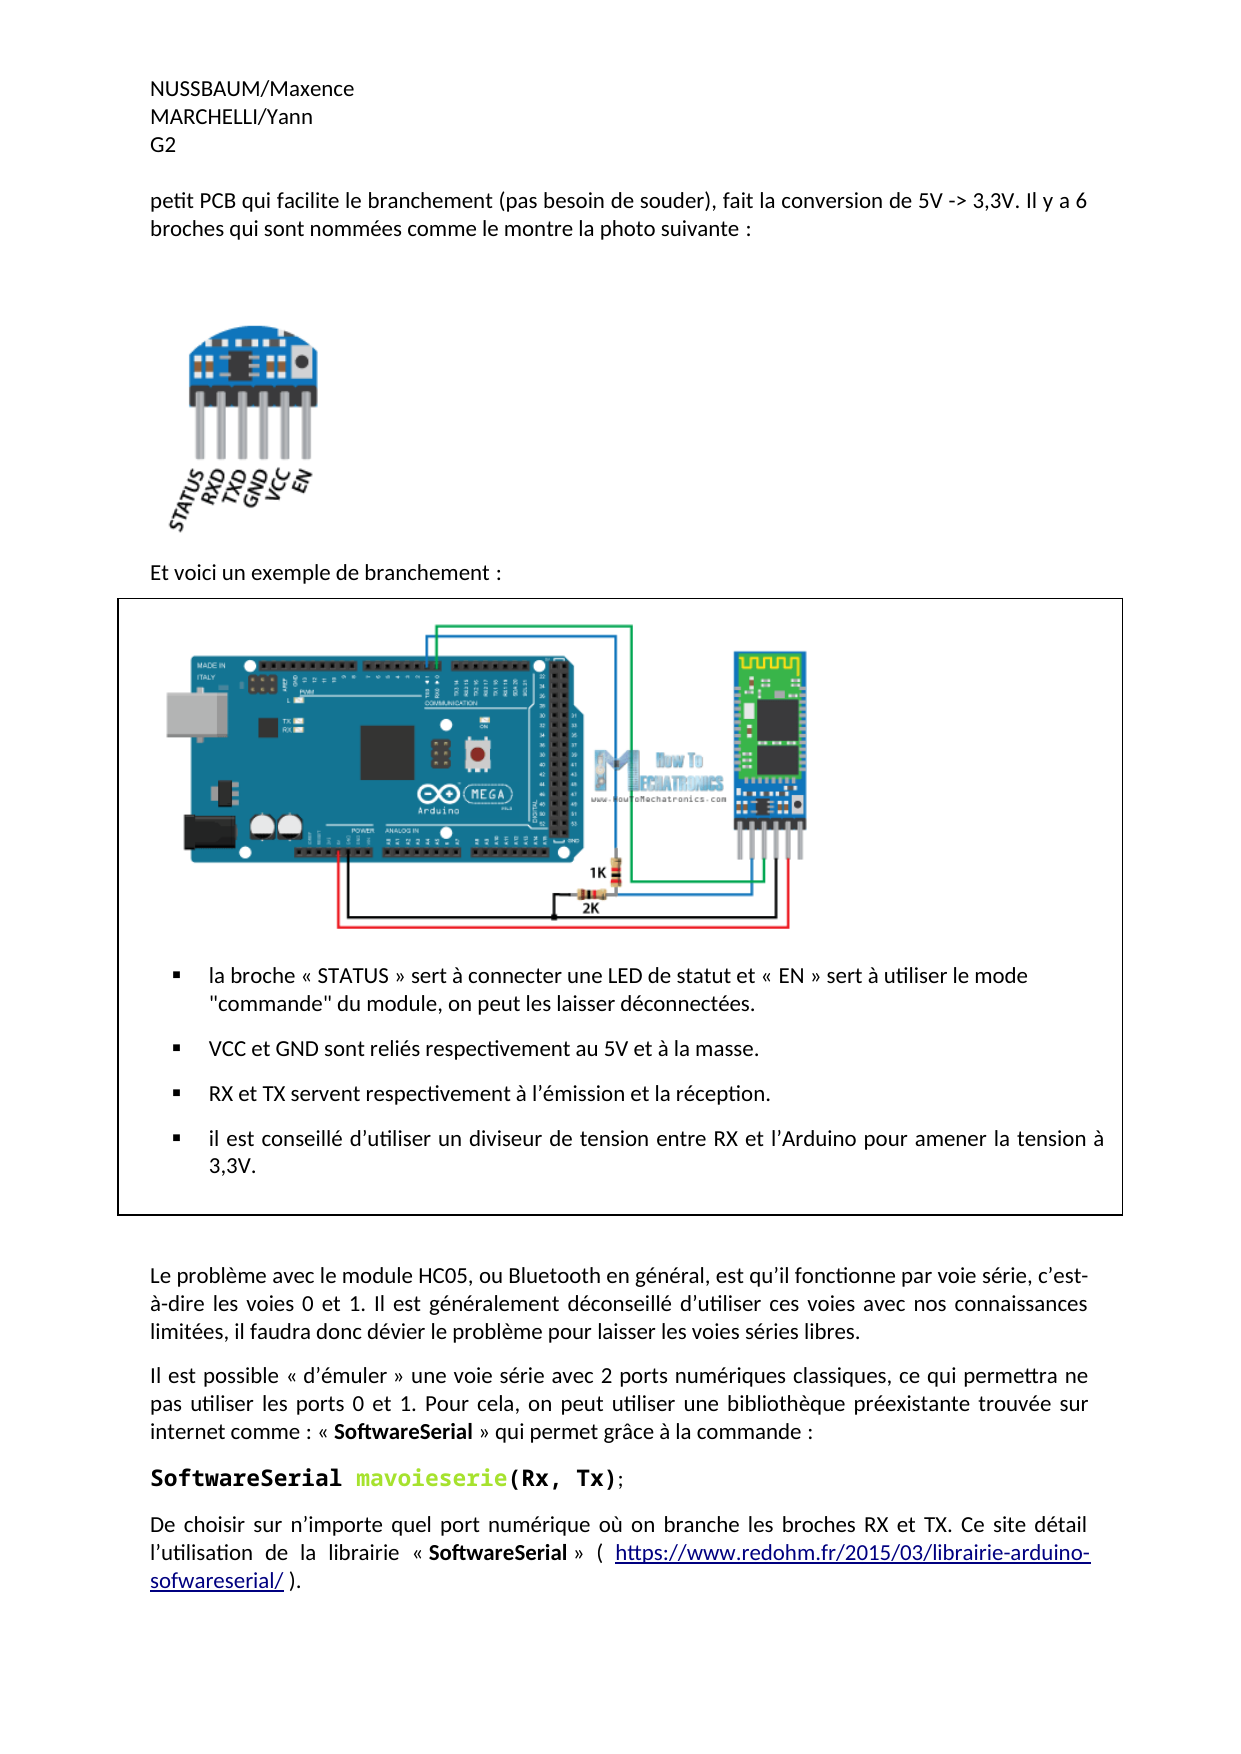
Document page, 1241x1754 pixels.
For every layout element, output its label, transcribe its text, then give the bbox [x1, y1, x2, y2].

text Et voici un exemple de branchement : [150, 558, 1090, 586]
list la broche « STATUS » sert à connecter une LED de statut et « EN » sert à utiliser le mode "commande" du module, on peut les laisser déconnectées. [171, 962, 1107, 1018]
list il est conseillé d’utiliser un diviseur de tension entre RX et l’Arduino pour amener la tension à 3,3V. [171, 1124, 1107, 1180]
text [119, 599, 1122, 1214]
list VCC et GND sont reliés respectivement au 5V et à la masse. [171, 1034, 1107, 1062]
list RX et TX servent respectivement à l’émission et la réception. [171, 1079, 1107, 1107]
text Il est possible « d’émuler » une voie série avec 2 ports numériques classiques, ce qui permettra ne pas utiliser les ports 0 et 1. Pour cela, on peut utiliser une bibliothèque préexistante trouvée sur internet comme : « SoftwareSerial » qui permet grâce à la commande : [150, 1361, 1090, 1446]
text De choisir sur n’importe quel port numérique où on branche les broches RX et TX. Ce site détail l’utilisation de la librairie « SoftwareSerial » ( https://www.redohm.fr/2015/03/librairie-arduino-sofwareserial/ ). [150, 1510, 1090, 1594]
text Le problème avec le module HC05, ou Bluetooth en général, est qu’il fonctionne par voie série, c’est-à-dire les voies 0 et 1. Il est généralement déconseillé d’utiliser ces voies avec nos connaissances limitées, il faudra donc dévier le problème pour laisser les voies séries libres. [150, 1261, 1090, 1345]
text petit PCB qui facilite le branchement (pas besoin de souder), fait la conversion de 5V -> 3,3V. Il y a 6 broches qui sont nommées comme le montre la photo suivante : [150, 186, 1090, 242]
text SoftwareSerial mavoieserie(Rx, Tx); [150, 1462, 1090, 1493]
